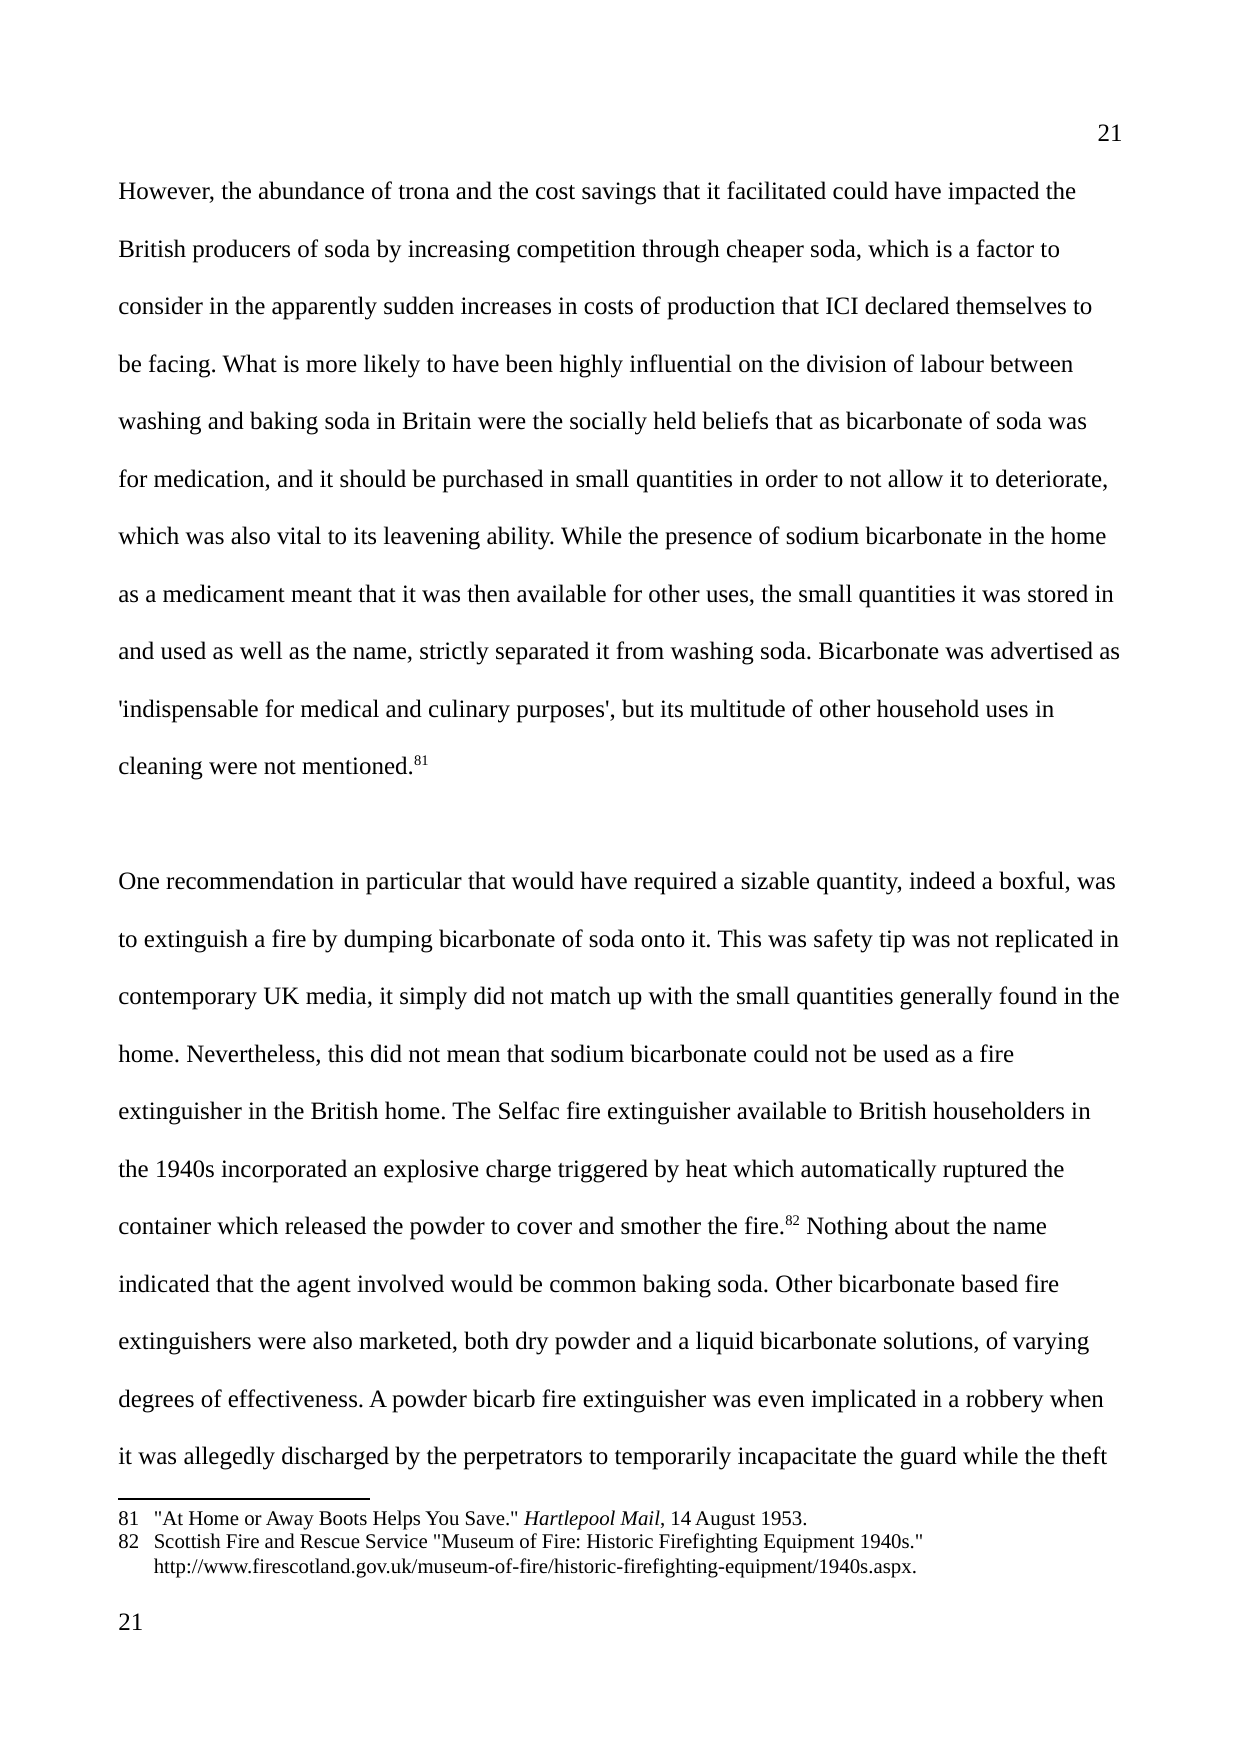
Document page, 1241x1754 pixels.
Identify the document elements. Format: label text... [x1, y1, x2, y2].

text One recommendation in particular that would have required a sizable quantity, indeed a boxful, was to extinguish a fire by dumping bicarbonate of soda onto it. This was safety tip was not replicated in contemporary UK media, it simply did not match up with the small quantities generally found in the home. Nevertheless, this did not mean that sodium bicarbonate could not be used as a fire extinguisher in the British home. The Selfac fire extinguisher available to British householders in the 1940s incorporated an explosive charge triggered by heat which automatically ruptured the container which released the powder to cover and smother the fire. Nothing about the name indicated that the agent involved would be common baking soda. Other bicarbonate based fire extinguishers were also marketed, both dry powder and a liquid bicarbonate solutions, of varying degrees of effectiveness. A powder bicarb fire extinguisher was even implicated in a robbery when it was allegedly discharged by the perpetrators to temporarily incapacitate the guard while the theft occurred. [118, 866, 1122, 1470]
text Scottish Fire and Rescue Service "Museum of Fire: Historic Firefighting Equipment 1940s." http://www.firescotland.gov.uk/museum-of-fire/historic-firefighting-equipment/1940s.aspx. [118, 1529, 1122, 1578]
text The expansion from only health and cooking uses in the 1930s matched that of the UK and it is hard to say why or how this change was made, or on which side of the Atlantic it occurred first. It does not appear to be related to the American's trona mines, as until 1948 all soda produced in the States still used the Solvay process. Mining the mineral trona meant that the energy-hungry, synthetic Solvay processes could be abandoned in favour of simpler methods of carbonate production. However, the abundance of trona and the cost savings that it facilitated could have impacted the British producers of soda by increasing competition through cheaper soda, which is a factor to consider in the apparently sudden increases in costs of production that ICI declared themselves to be facing. What is more likely to have been highly influential on the division of labour between washing and baking soda in Britain were the socially held beliefs that as bicarbonate of soda was for medication, and it should be purchased in small quantities in order to not allow it to deteriorate, which was also vital to its leavening ability. While the presence of sodium bicarbonate in the home as a medicament meant that it was then available for other uses, the small quantities it was stored in and used as well as the name, strictly separated it from washing soda. Bicarbonate was advertised as 'indispensable for medical and culinary purposes', but its multitude of other household uses in cleaning were not mentioned. [118, 176, 1122, 780]
text "At Home or Away Boots Helps You Save." Hartlepool Mail, 14 August 1953. [118, 1505, 1122, 1529]
